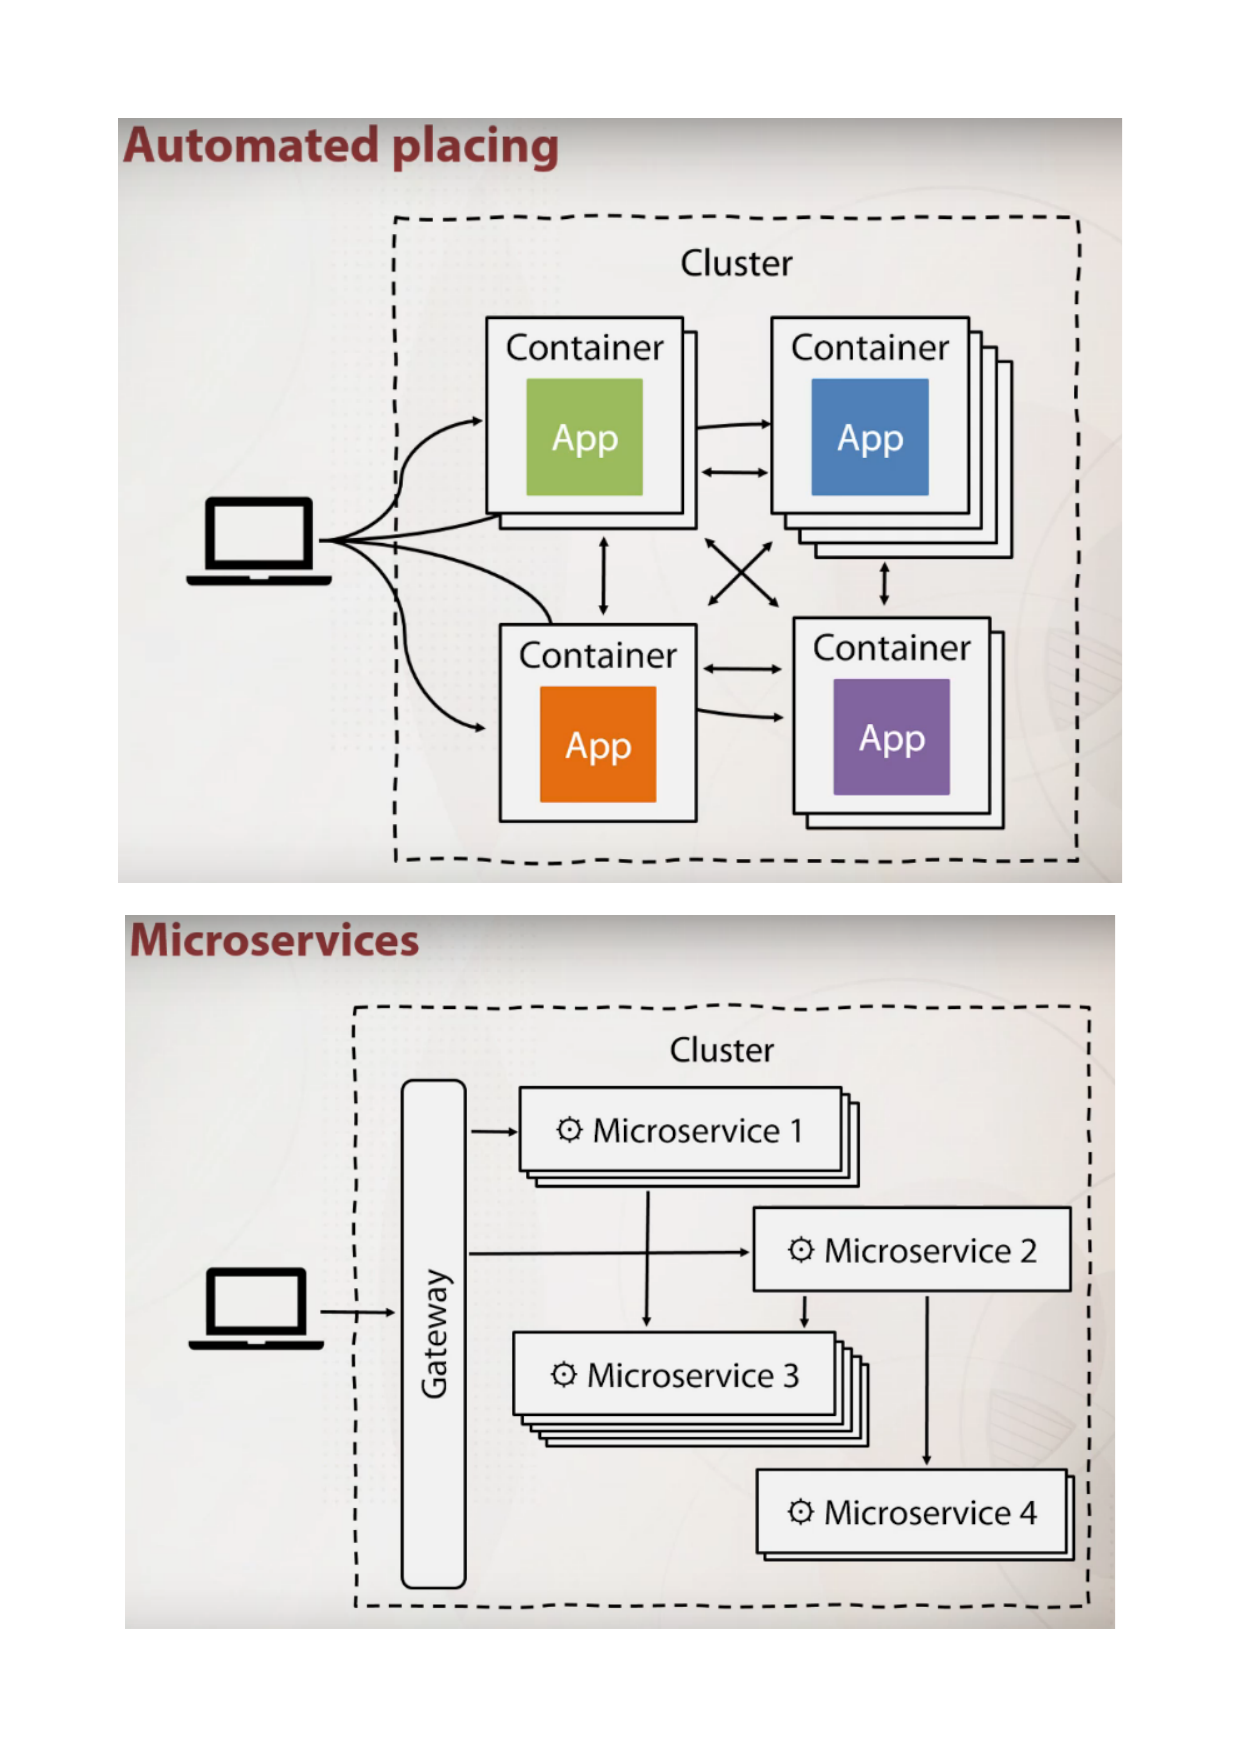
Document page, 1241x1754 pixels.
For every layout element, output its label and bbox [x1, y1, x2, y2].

picture [125, 915, 1116, 1629]
picture [118, 118, 1123, 883]
